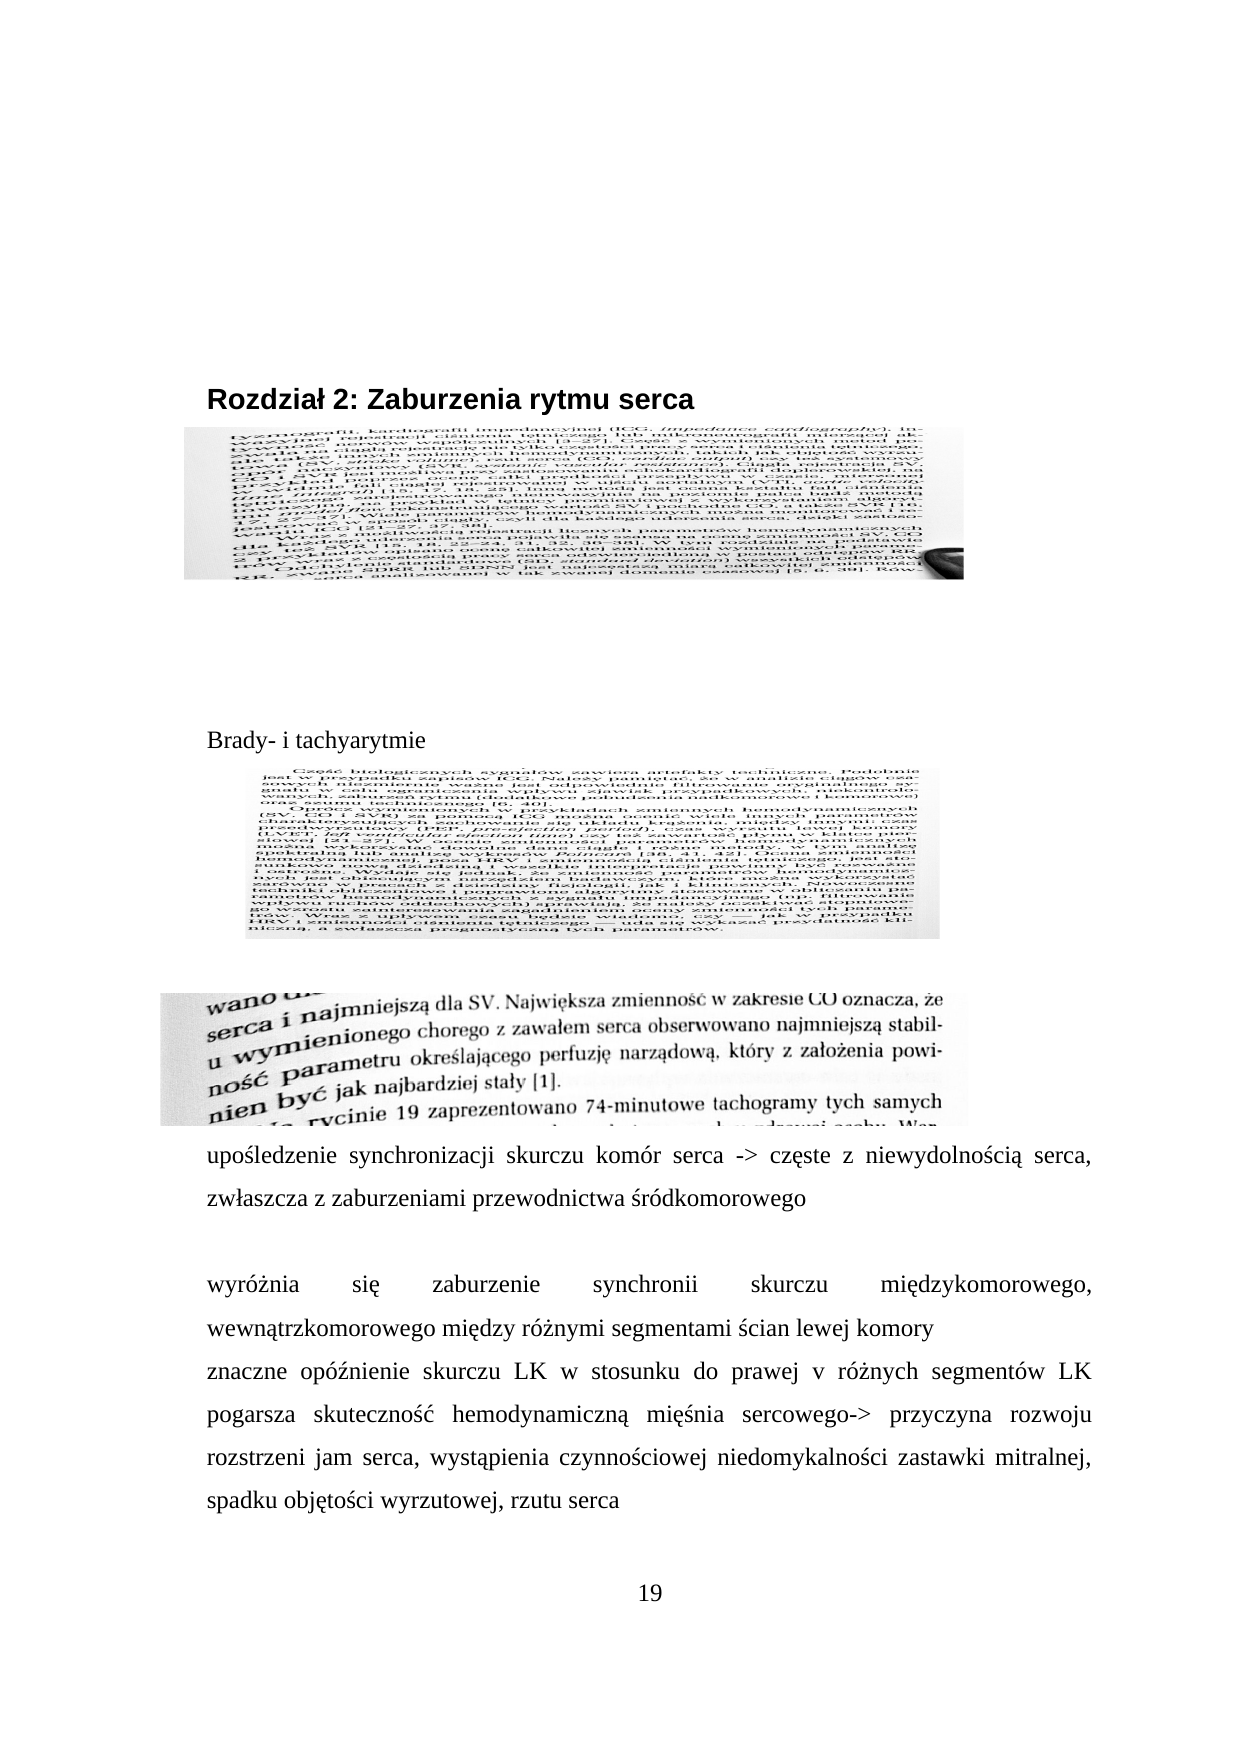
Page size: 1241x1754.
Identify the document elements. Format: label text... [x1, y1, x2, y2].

text upośledzenie synchronizacji skurczu komór serca -> częste z niewydolnością serca, zwłaszcza z zaburzeniami przewodnictwa śródkomorowego [207, 1126, 1093, 1212]
text znaczne opóźnienie skurczu LK w stosunku do prawej v różnych segmentów LK pogarsza skuteczność hemodynamiczną mięśnia sercowego-> przyczyna rozwoju rozstrzeni jam serca, wystąpienia czynnościowej niedomykalności zastawki mitralnej, spadku objętości wyrzutowej, rzutu serca [207, 1356, 1093, 1514]
picture [184, 427, 964, 581]
picture [160, 993, 969, 1126]
text Brady- i tachyarytmie [207, 725, 1093, 753]
subtitle Rozdział 2: Zaburzenia rytmu serca [207, 382, 1093, 415]
picture [245, 768, 940, 939]
text wyróżnia się zaburzenie synchronii skurczu międzykomorowego, wewnątrzkomorowego między różnymi segmentami ścian lewej komory [207, 1269, 1093, 1341]
